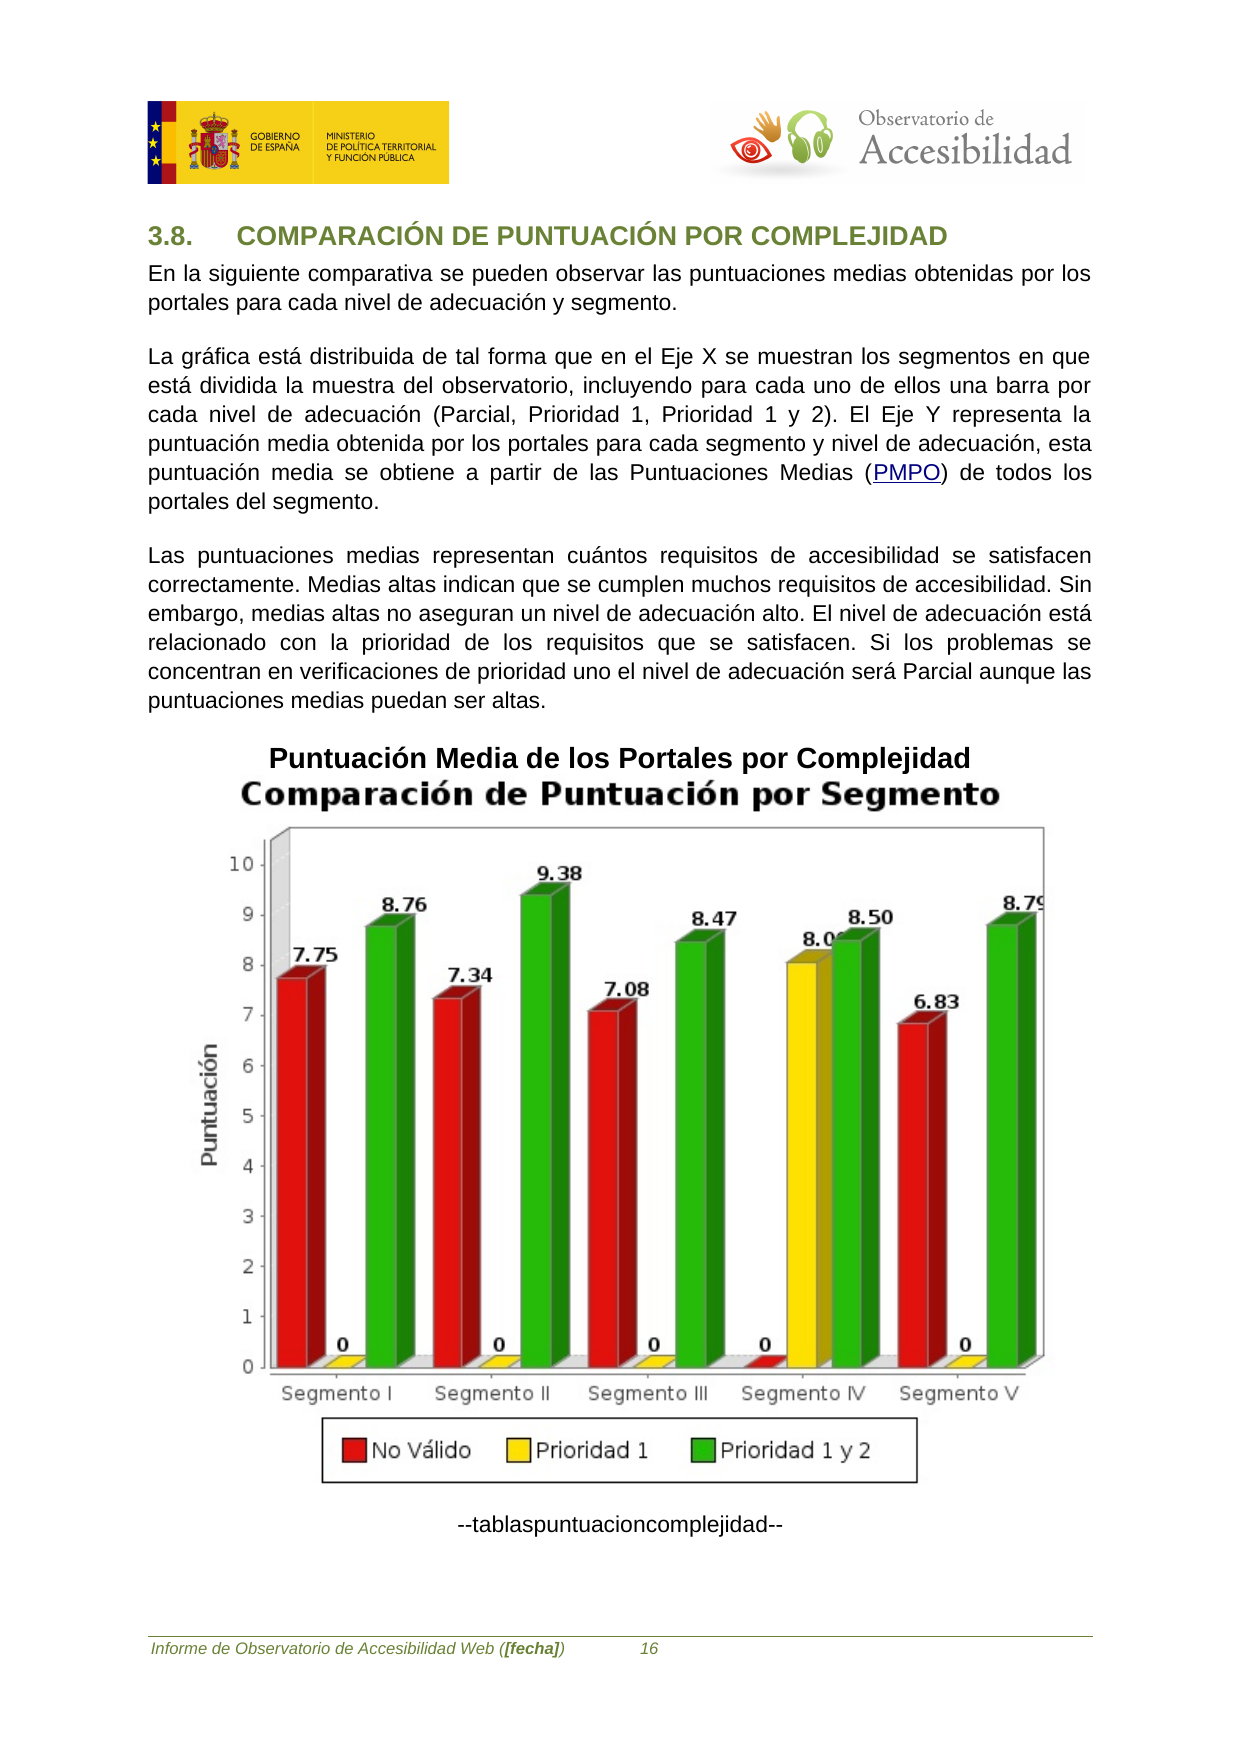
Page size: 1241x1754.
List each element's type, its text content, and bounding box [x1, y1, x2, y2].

text La gráfica está distribuida de tal forma que en el Eje X se muestran los segmentos en que está dividida la muestra del observatorio, incluyendo para cada uno de ellos una barra por cada nivel de adecuación (Parcial, Prioridad 1, Prioridad 1 y 2). El Eje Y representa la puntuación media obtenida por los portales para cada segmento y nivel de adecuación, esta puntuación media se obtiene a partir de las Puntuaciones Medias (PMPO) de todos los portales del segmento. [148, 343, 1092, 514]
text Las puntuaciones medias representan cuántos requisitos de accesibilidad se satisfacen correctamente. Medias altas indican que se cumplen muchos requisitos de accesibilidad. Sin embargo, medias altas no aseguran un nivel de adecuación alto. El nivel de adecuación está relacionado con la prioridad de los requisitos que se satisfacen. Si los problemas se concentran en verificaciones de prioridad uno el nivel de adecuación será Parcial aunque las puntuaciones medias puedan ser altas. [148, 542, 1092, 713]
text --tablaspuntuacioncomplejidad-- [148, 1511, 1092, 1537]
picture [178, 774, 1062, 1485]
picture [710, 101, 1086, 184]
picture [147, 101, 450, 184]
text En la siguiente comparativa se pueden observar las puntuaciones medias obtenidas por los portales para cada nivel de adecuación y segmento. [148, 260, 1092, 316]
text Puntuación Media de los Portales por Complejidad [148, 741, 1092, 774]
subtitle Comparación de puntuación por complejidad [148, 220, 1092, 251]
